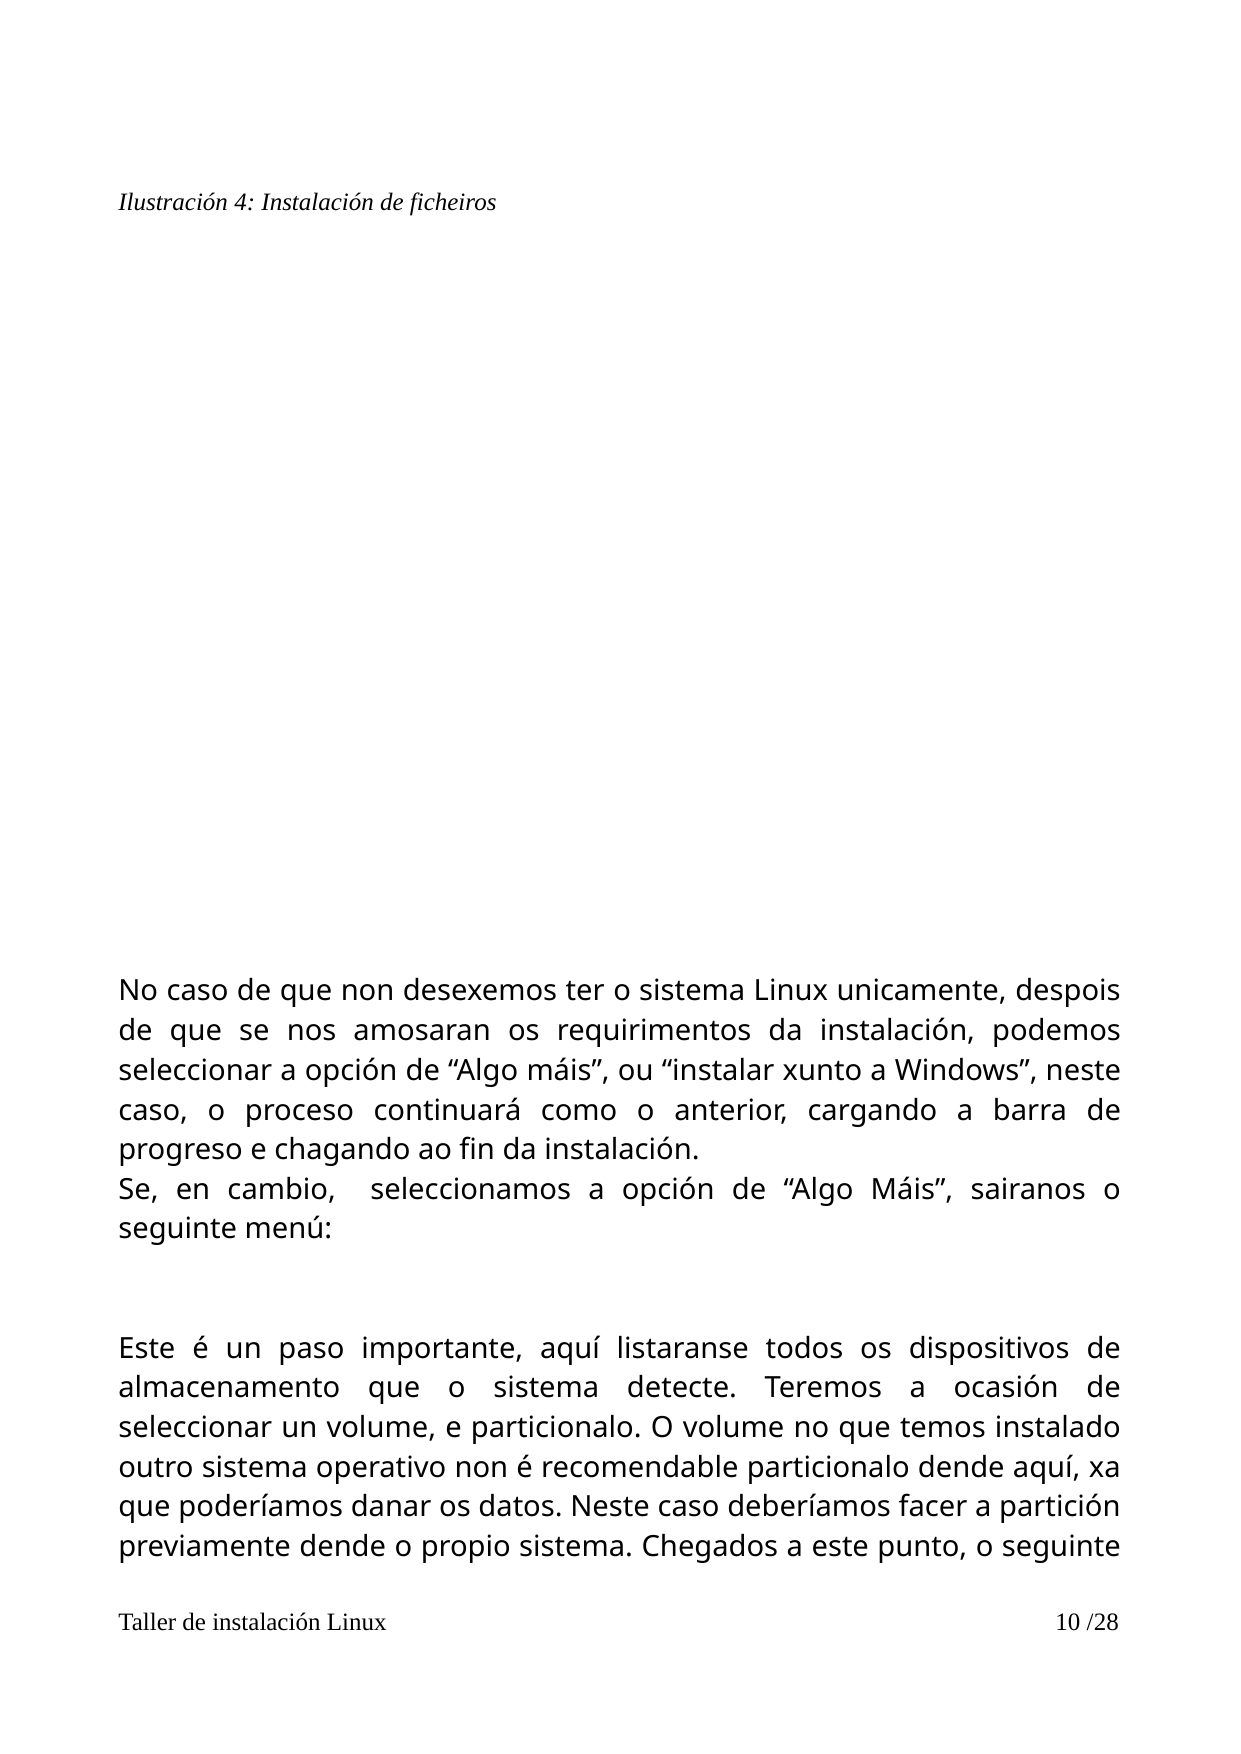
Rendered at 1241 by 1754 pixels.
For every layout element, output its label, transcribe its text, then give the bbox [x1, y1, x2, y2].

text No caso de que non desexemos ter o sistema Linux unicamente, despois de que se nos amosaran os requirimentos da instalación, podemos seleccionar a opción de “Algo máis”, ou “instalar xunto a Windows”, neste caso, o proceso continuará como o anterior, cargando a barra de progreso e chagando ao fin da instalación. [118, 970, 1122, 1168]
text Este é un paso importante, aquí listaranse todos os dispositivos de almacenamento que o sistema detecte. Teremos a ocasión de seleccionar un volume, e particionalo. O volume no que temos instalado outro sistema operativo non é recomendable particionalo dende aquí, xa que poderíamos danar os datos. Neste caso deberíamos facer a partición previamente dende o propio sistema. Chegados a este punto, o seguinte [118, 1327, 1122, 1565]
text Se, en cambio, seleccionamos a opción de “Algo Máis”, sairanos o seguinte menú: [118, 1168, 1122, 1247]
text Ilustración 4: Instalación de ficheiros [118, 187, 890, 216]
